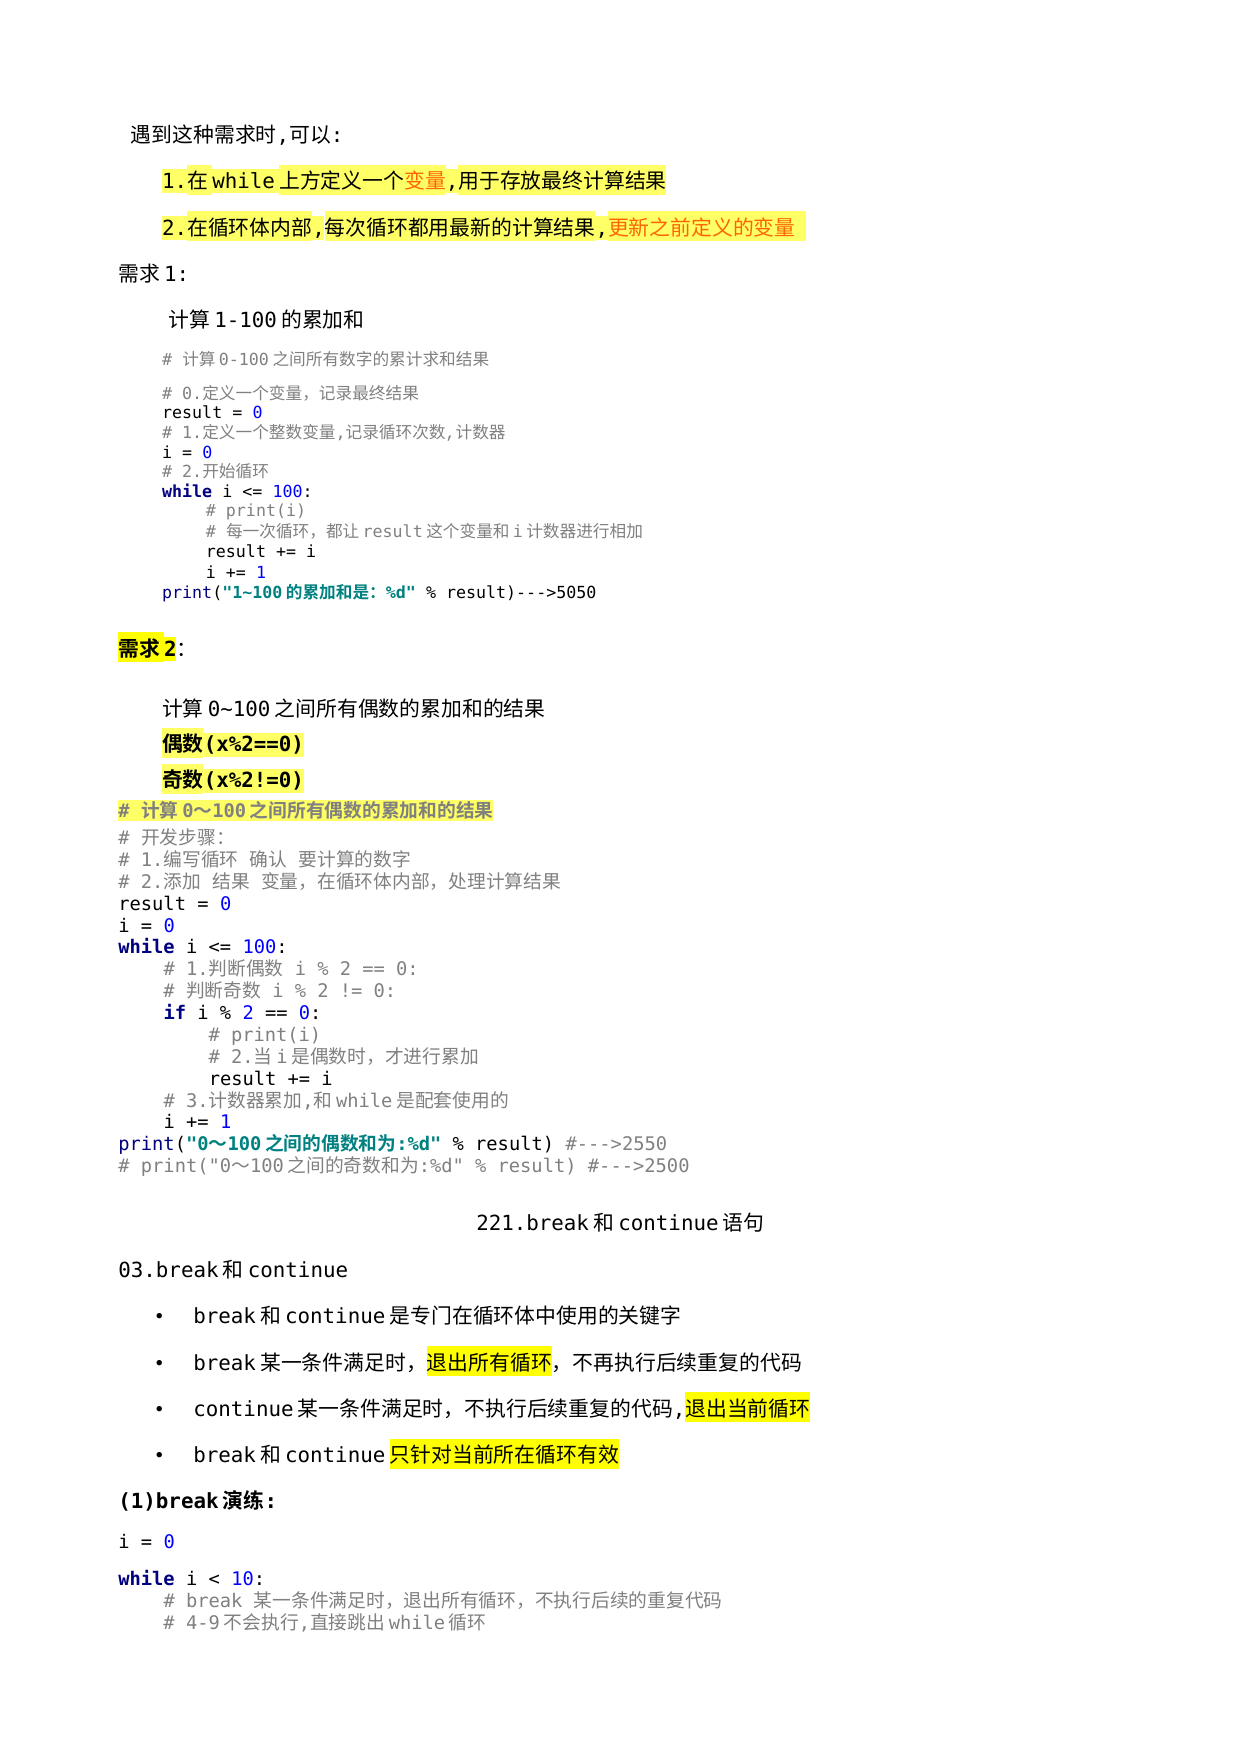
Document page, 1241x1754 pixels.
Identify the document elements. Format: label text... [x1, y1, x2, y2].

text print("1~100的累加和是：%d" % result)--->5050 [118, 583, 1122, 603]
text while i <= 100: [118, 482, 1122, 501]
text # print("0～100之间的奇数和为:%d" % result) #--->2500 [118, 1155, 1122, 1177]
text 计算0~100之间所有偶数的累加和的结果 [118, 692, 1122, 722]
text # 1.判断偶数 i % 2 == 0: [118, 958, 1122, 980]
text result = 0 [118, 403, 1122, 422]
text 需求1: [118, 257, 1122, 287]
text 1.在while上方定义一个变量,用于存放最终计算结果 [118, 164, 1122, 195]
text result += i [118, 542, 1122, 563]
text # 4-9不会执行,直接跳出while循环 [118, 1612, 1122, 1633]
text # 1.编写循环 确认 要计算的数字 [118, 849, 1122, 871]
text while i < 10: [118, 1568, 1122, 1590]
text 偶数(x%2==0) [118, 728, 1122, 758]
text 计算1-100的累加和 [118, 303, 1122, 334]
text # print(i) [118, 501, 1122, 522]
text if i % 2 == 0: [118, 1002, 1122, 1024]
text # 0.定义一个变量，记录最终结果 [118, 384, 1122, 403]
text (1)break演练: [118, 1485, 1122, 1515]
list continue某一条件满足时，不执行后续重复的代码,退出当前循环 [156, 1392, 1122, 1422]
text # 1.定义一个整数变量,记录循环次数,计数器 [118, 422, 1122, 443]
text # 每一次循环，都让result这个变量和i计数器进行相加 [118, 522, 1122, 542]
text # 2.添加 结果 变量，在循环体内部，处理计算结果 [118, 871, 1122, 893]
text # 3.计数器累加,和while是配套使用的 [118, 1090, 1122, 1112]
text 03.break和continue [118, 1253, 1122, 1283]
text while i <= 100: [118, 937, 1122, 958]
text # 2.开始循环 [118, 462, 1122, 482]
list break和continue只针对当前所在循环有效 [156, 1438, 1122, 1469]
list break某一条件满足时，退出所有循环，不再执行后续重复的代码 [156, 1346, 1122, 1376]
text i = 0 [118, 443, 1122, 462]
text 2.在循环体内部,每次循环都用最新的计算结果,更新之前定义的变量 [118, 211, 1122, 241]
text result += i [118, 1068, 1122, 1090]
text print("0～100之间的偶数和为:%d" % result) #--->2550 [118, 1133, 1122, 1155]
text i += 1 [118, 1112, 1122, 1133]
list break和continue是专门在循环体中使用的关键字 [156, 1299, 1122, 1329]
text i += 1 [118, 563, 1122, 583]
text 需求2： [118, 632, 1122, 662]
text i = 0 [118, 915, 1122, 937]
text i = 0 [118, 1531, 1122, 1553]
text # 2.当i是偶数时，才进行累加 [118, 1046, 1122, 1068]
text # 计算0-100之间所有数字的累计求和结果 [118, 350, 1122, 369]
text result = 0 [118, 893, 1122, 915]
text 遇到这种需求时,可以: [118, 118, 1122, 148]
text 奇数(x%2!=0) [118, 764, 1122, 794]
text # 判断奇数 i % 2 != 0: [118, 980, 1122, 1002]
text # break 某一条件满足时，退出所有循环，不执行后续的重复代码 [118, 1590, 1122, 1612]
text # print(i) [118, 1024, 1122, 1046]
text # 开发步骤： [118, 827, 1122, 849]
text 221.break和continue语句 [118, 1207, 1122, 1237]
text # 计算0～100之间所有偶数的累加和的结果 [118, 799, 1122, 821]
